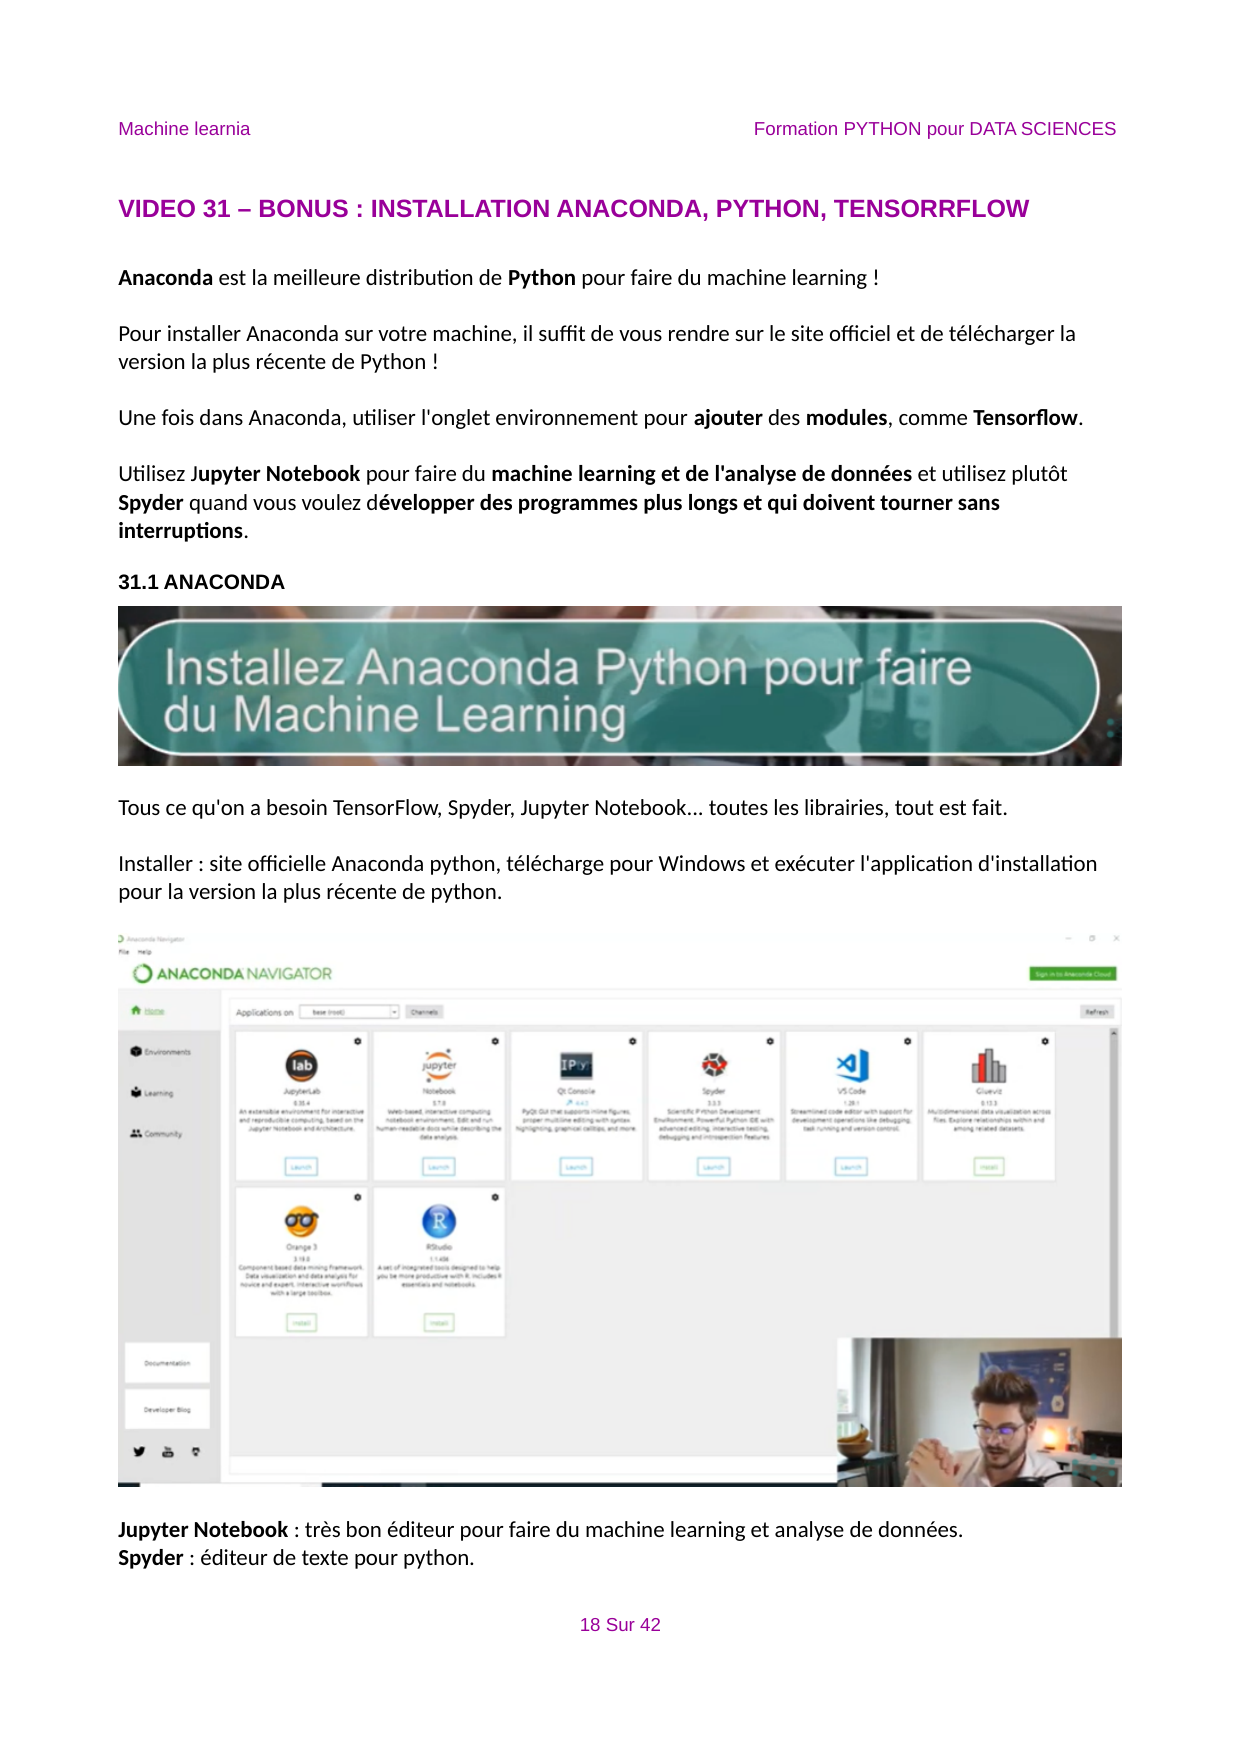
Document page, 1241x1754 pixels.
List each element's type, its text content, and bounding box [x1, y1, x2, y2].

text Utilisez Jupyter Notebook pour faire du machine learning et de l'analyse de données et utilisez plutôt Spyder quand vous voulez développer des programmes plus longs et qui doivent tourner sans interruptions. [118, 459, 1122, 545]
subtitle 31.1 ANACONDA [118, 570, 1122, 594]
text Une fois dans Anaconda, utiliser l'onglet environnement pour ajouter des modules, comme Tensorflow. [118, 403, 1122, 432]
subtitle VIDEO 31 – BONUS : INSTALLATION ANACONDA, PYTHON, TENSORRFLOW [118, 194, 1122, 223]
text Spyder : éditeur de texte pour python. [118, 1543, 1122, 1571]
picture [118, 606, 1122, 766]
text Jupyter Notebook : très bon éditeur pour faire du machine learning et analyse de données. [118, 1515, 1122, 1543]
text Installer : site officielle Anaconda python, télécharge pour Windows et exécuter l'application d'installation pour la version la plus récente de python. [118, 849, 1122, 905]
text Anaconda est la meilleure distribution de Python pour faire du machine learning ! [118, 263, 1122, 291]
picture [118, 933, 1122, 1487]
text Tous ce qu'on a besoin TensorFlow, Spyder, Jupyter Notebook... toutes les librairies, tout est fait. [118, 793, 1122, 821]
text Pour installer Anaconda sur votre machine, il suffit de vous rendre sur le site officiel et de télécharger la version la plus récente de Python ! [118, 319, 1122, 376]
